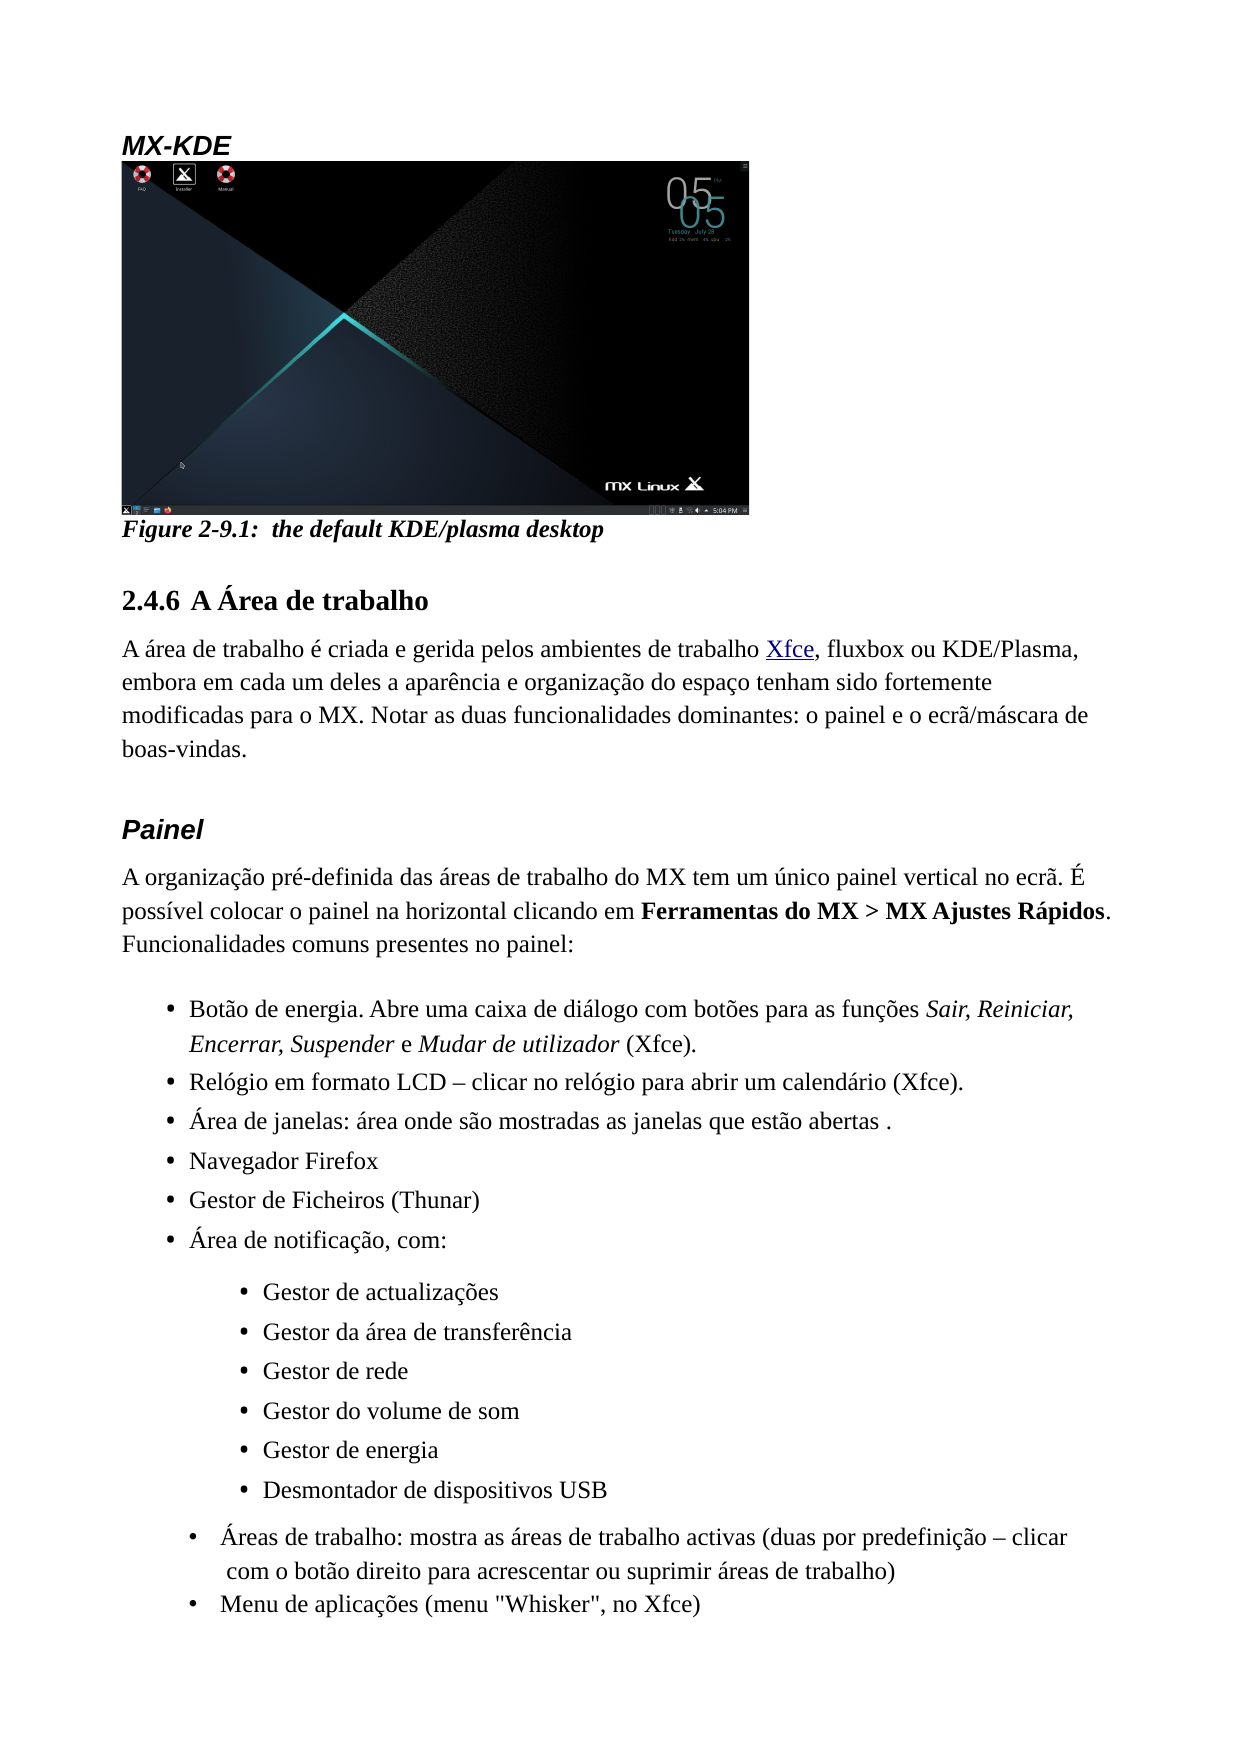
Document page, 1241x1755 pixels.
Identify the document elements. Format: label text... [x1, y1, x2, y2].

subtitle MX-KDE [115, 124, 1122, 162]
text Figure 2-9.1: the default KDE/plasma desktop [115, 515, 1122, 542]
list Desmontador de dispositivos USB [233, 1465, 1122, 1512]
list Gestor de Ficheiros (Thunar) [159, 1176, 1122, 1215]
list Gestor da área de transferência [233, 1307, 1122, 1346]
list Gestor do volume de som [233, 1386, 1122, 1426]
list Áreas de trabalho: mostra as áreas de trabalho activas (duas por predefinição – clicar com o botão direito para acrescentar ou suprimir áreas de trabalho) [182, 1517, 1122, 1584]
picture [121, 161, 750, 515]
subtitle Painel [115, 808, 1122, 846]
list Gestor de actualizações [233, 1267, 1122, 1307]
list Menu de aplicações (menu "Whisker", no Xfce) [182, 1584, 1122, 1624]
list Gestor de energia [233, 1426, 1122, 1465]
list Navegador Firefox [159, 1136, 1122, 1176]
subtitle 2.4.6 A Área de trabalho [115, 578, 1122, 617]
text Funcionalidades comuns presentes no painel: [115, 924, 1122, 964]
list Gestor de rede [233, 1346, 1122, 1386]
list Relógio em formato LCD – clicar no relógio para abrir um calendário (Xfce). [159, 1057, 1122, 1096]
list Área de notificação, com: [159, 1215, 1122, 1262]
list Área de janelas: área onde são mostradas as janelas que estão abertas . [159, 1096, 1122, 1136]
list Botão de energia. Abre uma caixa de diálogo com botões para as funções Sair, Reiniciar, Encerrar, Suspender e Mudar de utilizador (Xfce). [159, 984, 1122, 1057]
text A organização pré-definida das áreas de trabalho do MX tem um único painel vertical no ecrã. É possível colocar o painel na horizontal clicando em Ferramentas do MX > MX Ajustes Rápidos. [115, 857, 1122, 924]
text A área de trabalho é criada e gerida pelos ambientes de trabalho Xfce, fluxbox ou KDE/Plasma, embora em cada um deles a aparência e organização do espaço tenham sido fortemente modificadas para o MX. Notar as duas funcionalidades dominantes: o painel e o ecrã/máscara de boas-vindas. [115, 629, 1122, 762]
